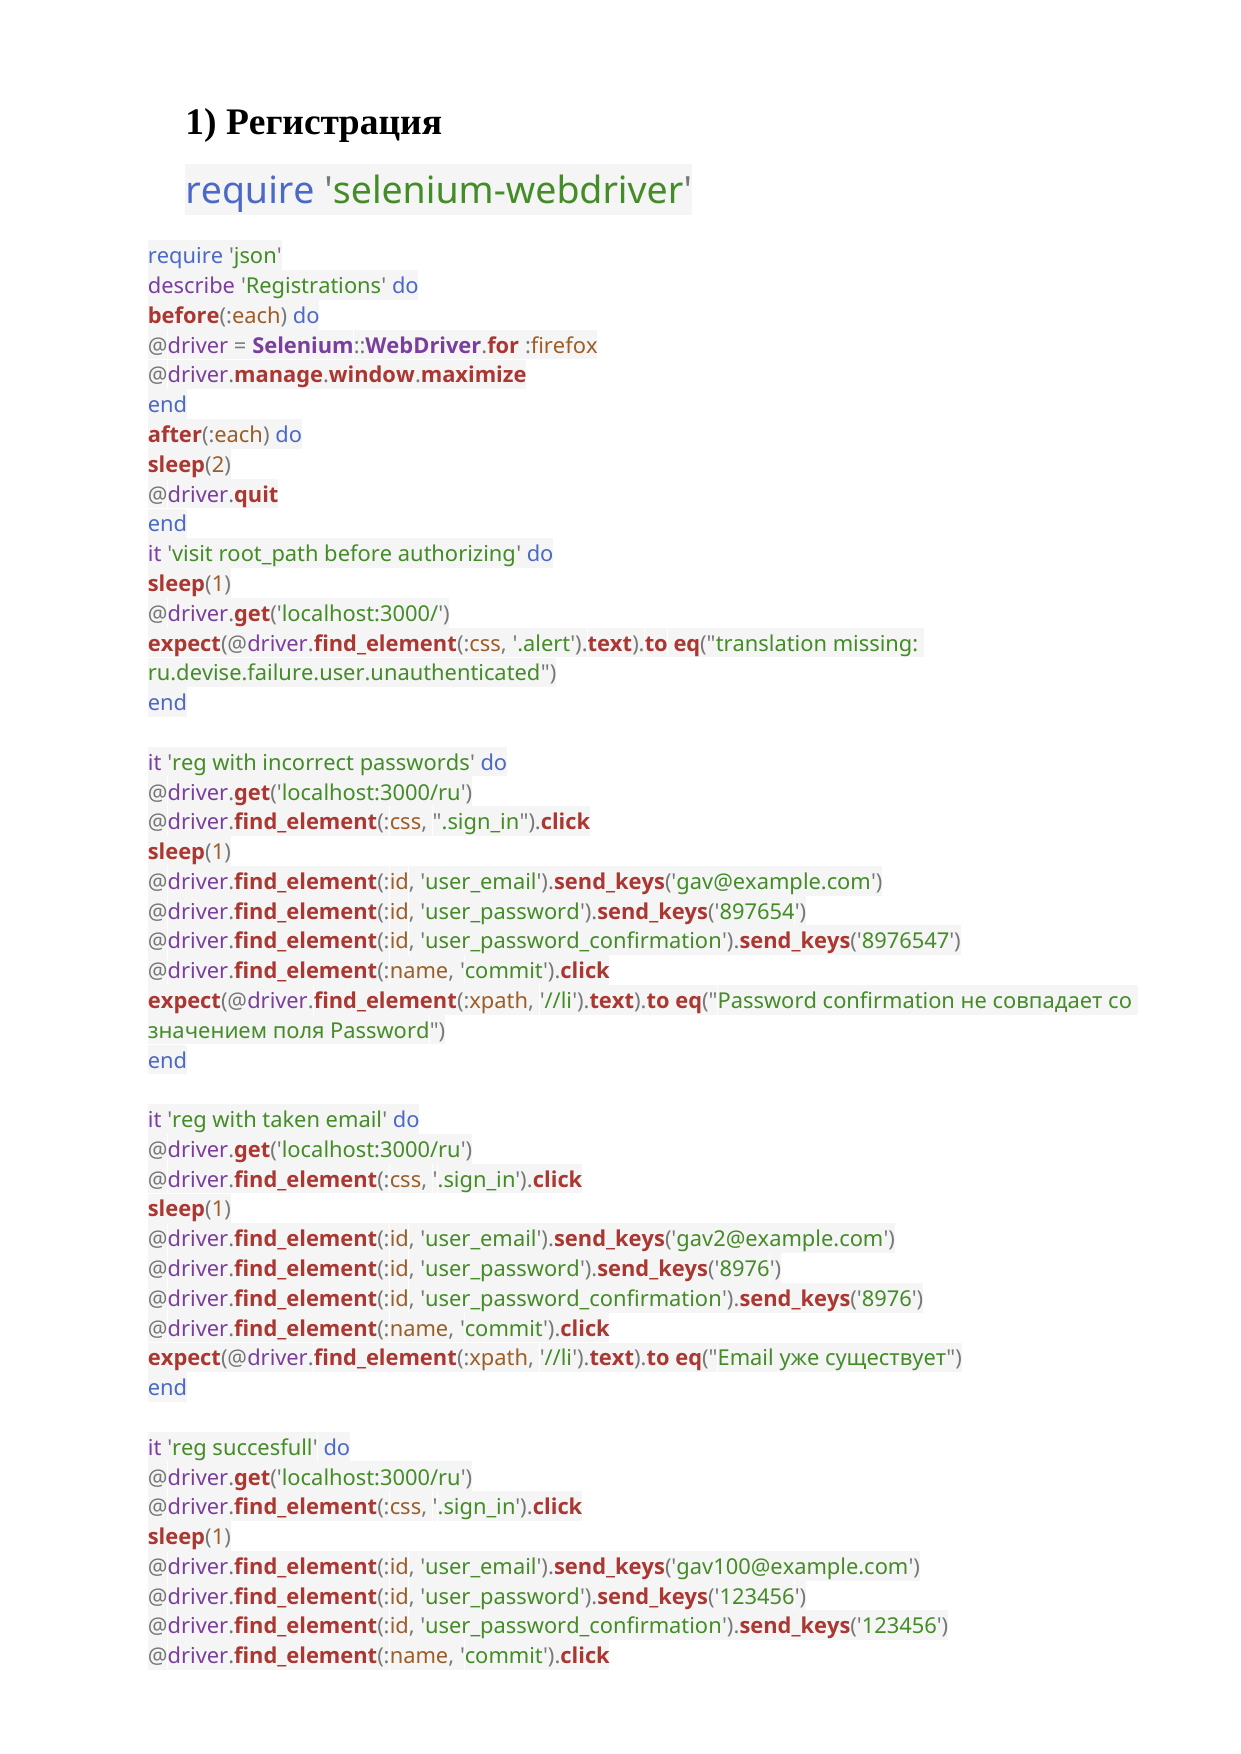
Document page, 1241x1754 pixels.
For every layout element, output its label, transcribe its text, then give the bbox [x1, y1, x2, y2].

text @driver.quit [148, 479, 1181, 508]
text sleep(2) [148, 449, 1181, 479]
text after(:each) do [148, 419, 1181, 449]
text @driver.find_element(:css, '.sign_in').click [148, 1491, 1181, 1521]
text sleep(1) [148, 836, 1181, 866]
text sleep(1) [148, 1193, 1181, 1223]
text end [148, 389, 1181, 419]
text expect(@driver.find_element(:xpath, '//li').text).to eq("Email уже существует") [148, 1342, 1181, 1372]
text it 'reg succesfull' do [148, 1432, 1181, 1461]
text @driver.get('localhost:3000/') [148, 598, 1181, 628]
text it 'reg with taken email' do [148, 1104, 1181, 1134]
text @driver.find_element(:id, 'user_password_confirmation').send_keys('8976') [148, 1283, 1181, 1313]
text @driver.find_element(:id, 'user_email').send_keys('gav@example.com') [148, 866, 1181, 896]
text expect(@driver.find_element(:css, '.alert').text).to eq("translation missing: ru.devise.failure.user.unauthenticated") [148, 628, 1181, 687]
text @driver.find_element(:css, '.sign_in').click [148, 1164, 1181, 1193]
text end [148, 1372, 1181, 1402]
text require 'json' [148, 240, 1181, 270]
text @driver.manage.window.maximize [148, 359, 1181, 389]
text @driver.get('localhost:3000/ru') [148, 1134, 1181, 1164]
text @driver.find_element(:id, 'user_password').send_keys('123456') [148, 1581, 1181, 1610]
text end [148, 1044, 1181, 1074]
text @driver.get('localhost:3000/ru') [148, 1461, 1181, 1491]
text @driver.find_element(:id, 'user_password_confirmation').send_keys('123456') [148, 1610, 1181, 1640]
text require 'selenium-webdriver' [148, 164, 1181, 215]
text sleep(1) [148, 568, 1181, 598]
text @driver.find_element(:css, ".sign_in").click [148, 806, 1181, 836]
text @driver.find_element(:id, 'user_password_confirmation').send_keys('8976547') [148, 925, 1181, 955]
text end [148, 508, 1181, 538]
text @driver.find_element(:name, 'commit').click [148, 1640, 1181, 1670]
text @driver.find_element(:name, 'commit').click [148, 955, 1181, 985]
text end [148, 687, 1181, 717]
text expect(@driver.find_element(:xpath, '//li').text).to eq("Password confirmation не совпадает со значением поля Password") [148, 985, 1181, 1044]
text it 'visit root_path before authorizing' do [148, 538, 1181, 568]
text @driver.find_element(:id, 'user_email').send_keys('gav100@example.com') [148, 1551, 1181, 1581]
text describe 'Registrations' do [148, 270, 1181, 300]
text @driver.find_element(:id, 'user_password').send_keys('897654') [148, 896, 1181, 925]
text @driver.find_element(:name, 'commit').click [148, 1313, 1181, 1342]
text sleep(1) [148, 1521, 1181, 1551]
text 1) Регистрация [148, 99, 1181, 142]
text @driver = Selenium::WebDriver.for :firefox [148, 330, 1181, 359]
text @driver.find_element(:id, 'user_email').send_keys('gav2@example.com') [148, 1223, 1181, 1253]
text @driver.find_element(:id, 'user_password').send_keys('8976') [148, 1253, 1181, 1283]
text @driver.get('localhost:3000/ru') [148, 776, 1181, 806]
text it 'reg with incorrect passwords' do [148, 747, 1181, 776]
text before(:each) do [148, 300, 1181, 330]
